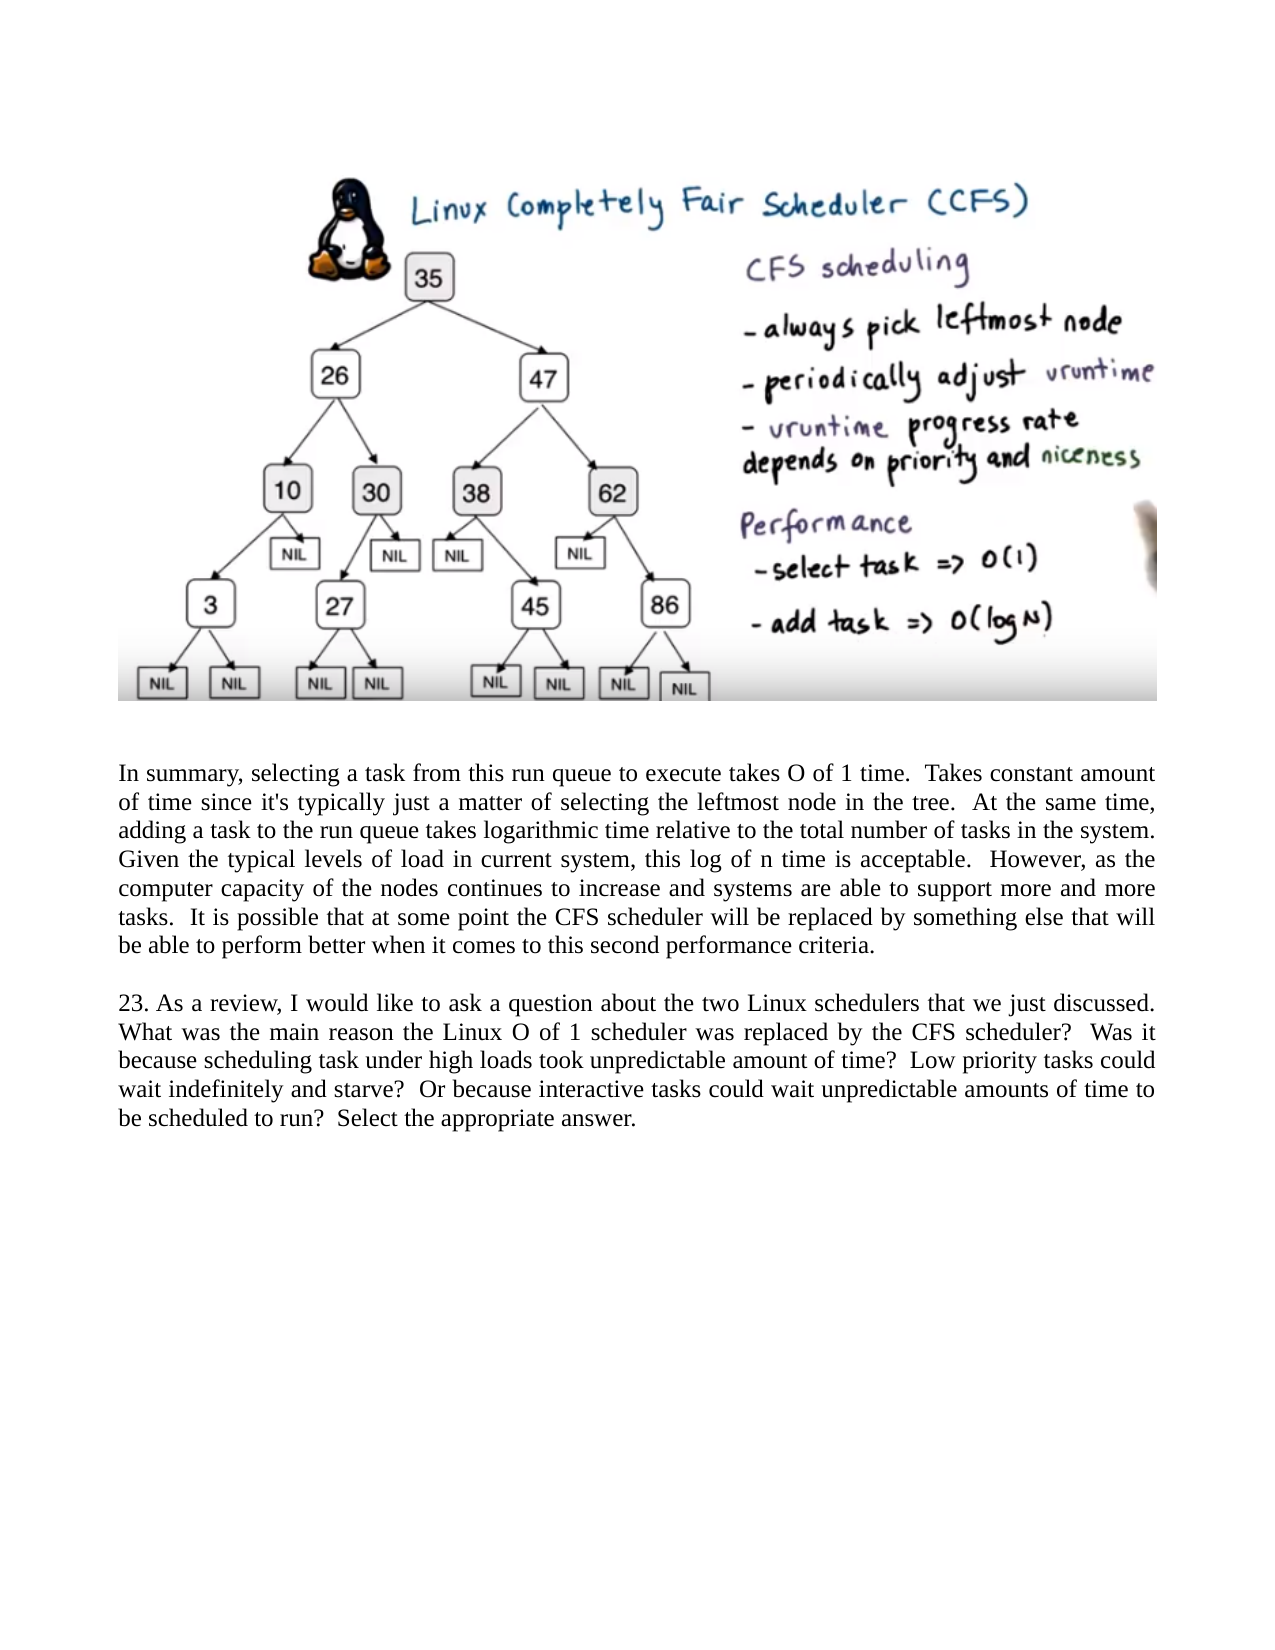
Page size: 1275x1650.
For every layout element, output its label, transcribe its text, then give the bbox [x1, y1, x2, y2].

text 23. As a review, I would like to ask a question about the two Linux schedulers that we just discussed. What was the main reason the Linux O of 1 scheduler was replaced by the CFS scheduler? Was it because scheduling task under high loads took unpredictable amount of time? Low priority tasks could wait indefinitely and starve? Or because interactive tasks could wait unpredictable amounts of time to be scheduled to run? Select the appropriate answer. [118, 988, 1157, 1132]
text In summary, selecting a task from this run queue to execute takes O of 1 time. Takes constant amount of time since it's typically just a matter of selecting the leftmost node in the tree. At the same time, adding a task to the run queue takes logarithmic time relative to the total number of tasks in the system. Given the typical levels of load in current system, this log of n time is acceptable. However, as the computer capacity of the nodes continues to increase and systems are able to support more and more tasks. It is possible that at some point the CFS scheduler will be replaced by something else that will be able to perform better when it comes to this second performance criteria. [118, 758, 1157, 959]
picture [118, 175, 1157, 701]
